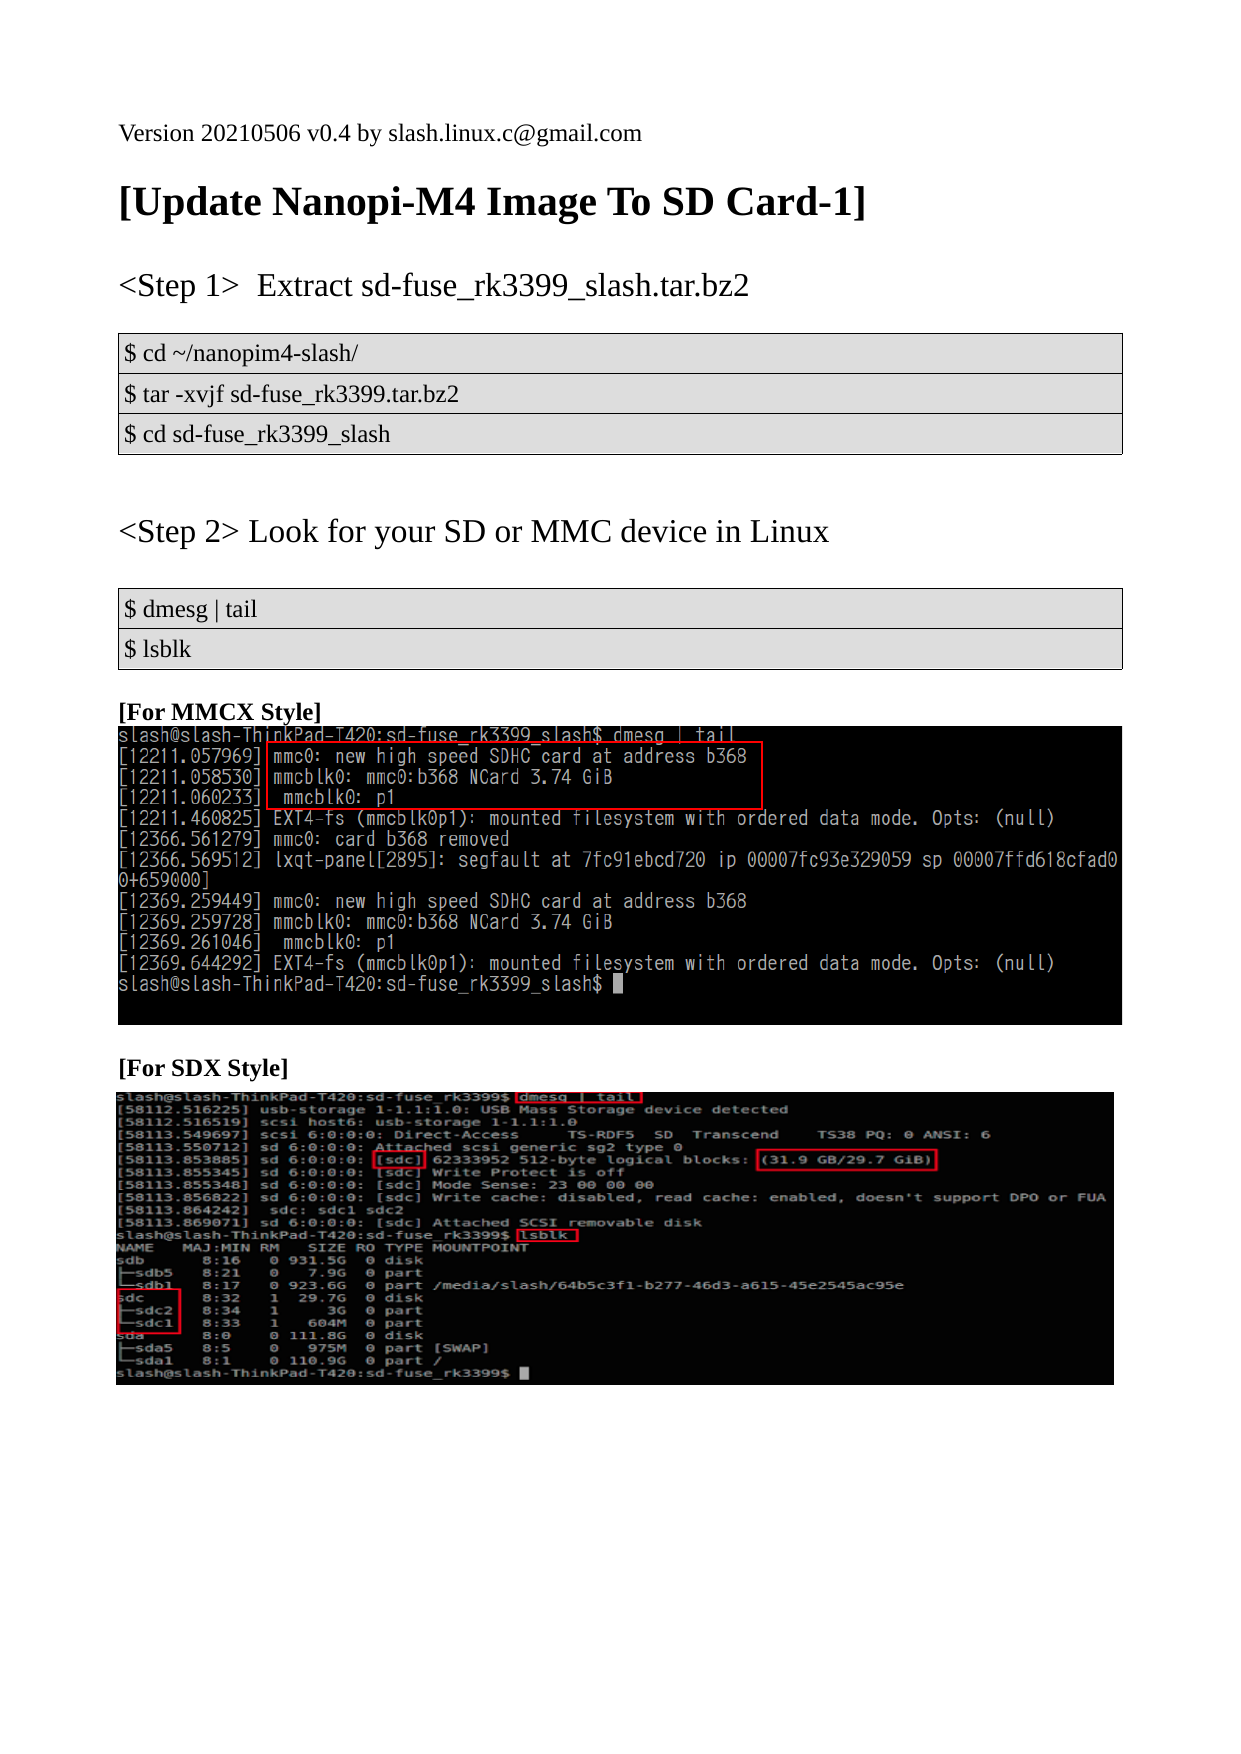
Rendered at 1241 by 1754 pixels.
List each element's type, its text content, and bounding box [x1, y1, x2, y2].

table_cell $ lsblk [119, 629, 1122, 668]
text <Step 1> Extract sd-fuse_rk3399_slash.tar.bz2 [118, 266, 1122, 304]
text [For SDX Style] [118, 1053, 1122, 1111]
picture [116, 1092, 1114, 1385]
subtitle [Update Nanopi-M4 Image To SD Card-1] [118, 176, 1122, 224]
table_cell $ tar -xvjf sd-fuse_rk3399.tar.bz2 [119, 374, 1122, 413]
text \ [1114, 1139, 1122, 1168]
text [For MMCX Style] [118, 697, 1122, 726]
text <Step 2> Look for your SD or MMC device in Linux [118, 511, 1122, 549]
table_header $ cd ~/nanopim4-slash/ [119, 334, 1122, 373]
table_header $ dmesg | tail [119, 589, 1122, 628]
picture [118, 726, 1123, 1025]
table_cell $ cd sd-fuse_rk3399_slash [119, 414, 1122, 453]
